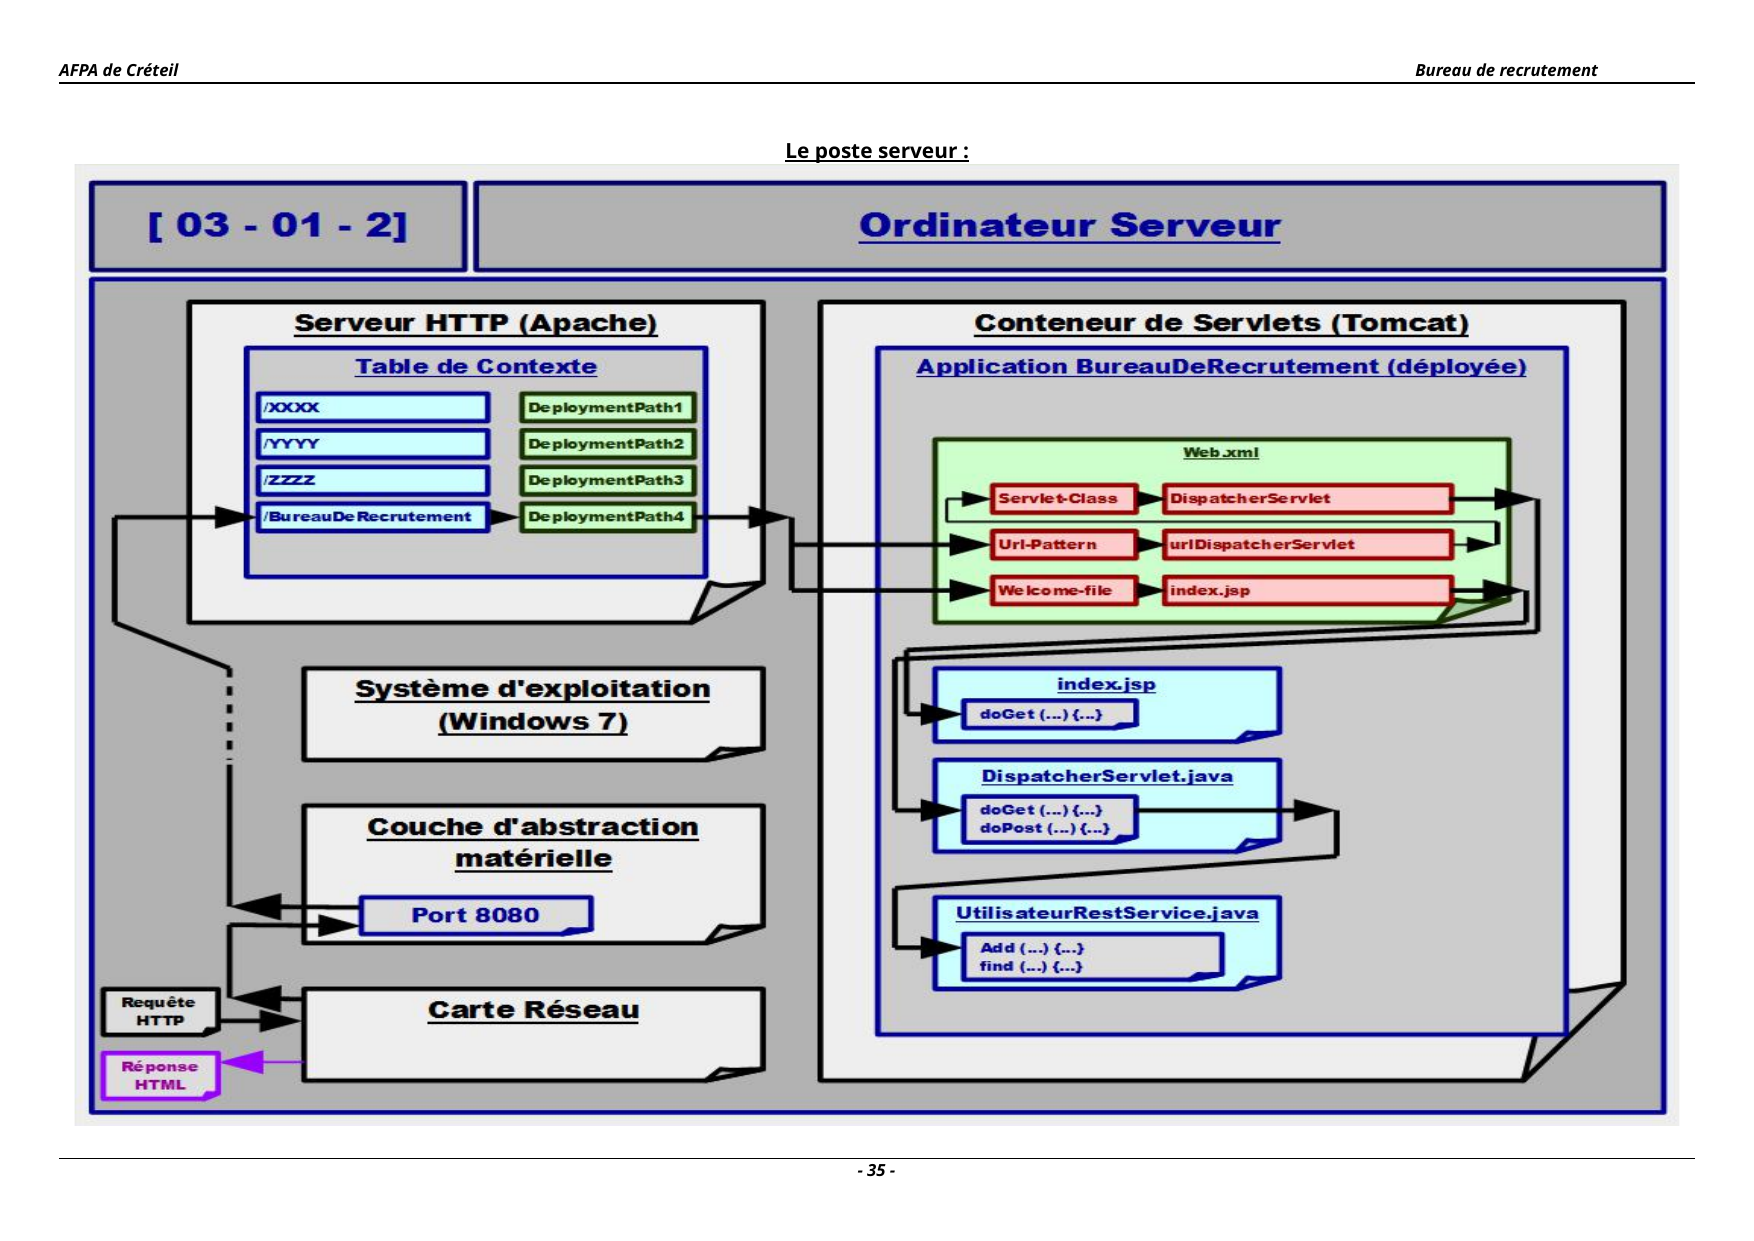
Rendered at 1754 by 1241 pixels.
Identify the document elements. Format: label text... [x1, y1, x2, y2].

text Le poste serveur : [59, 136, 1695, 164]
picture [74, 164, 1680, 1126]
